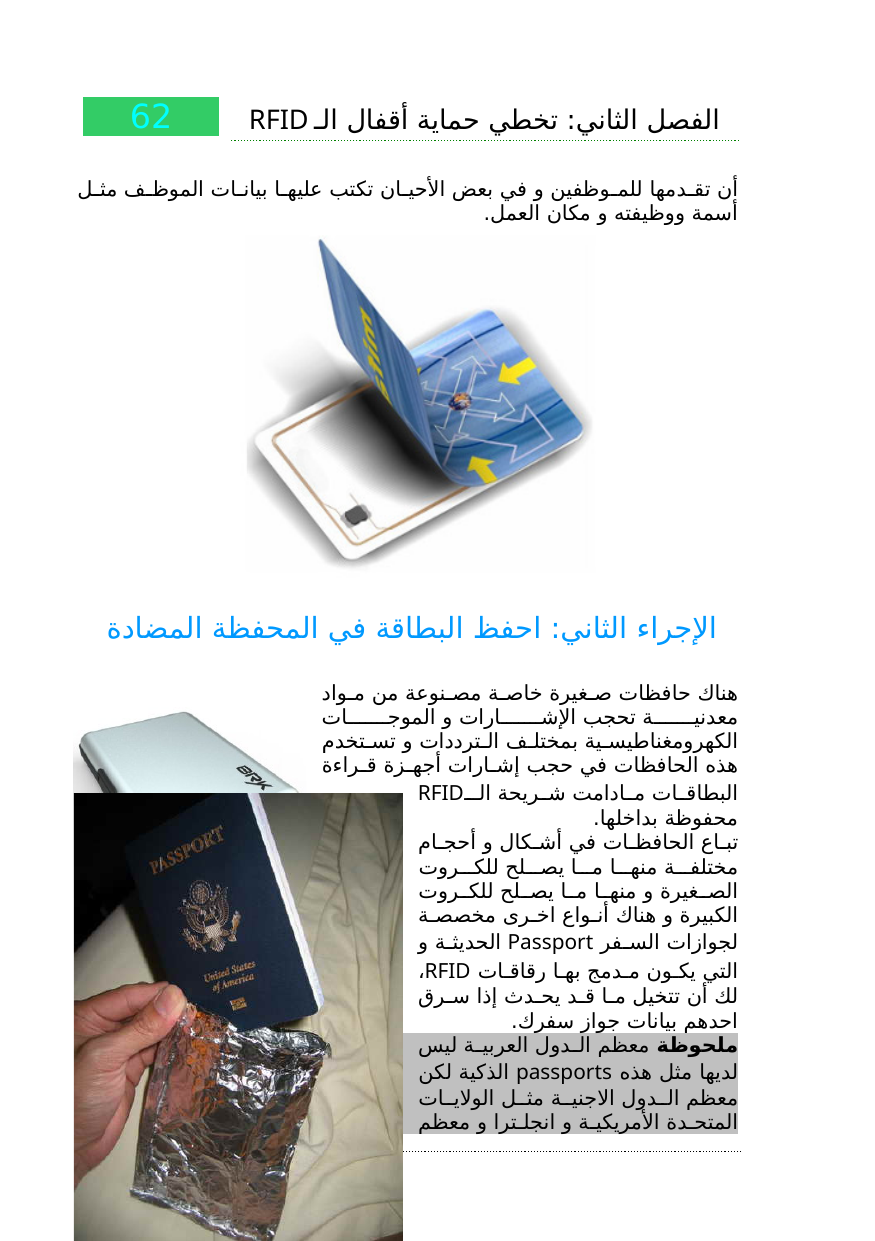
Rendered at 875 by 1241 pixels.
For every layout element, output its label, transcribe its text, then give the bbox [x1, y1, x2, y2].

picture [126, 225, 689, 579]
text تباع الحافظات في أشكال و أحجام مختلفة منها ما يصلح للكروت الصغيرة و منها ما يصلح للكروت الكبيرة و هناك أنواع اخرى مخصصة لجوازات السفر Passport الحديثة و التي يكون مدمج بها رقاقات RFID، لك أن تتخيل ما قد يحدث إذا سرق احدهم بيانات جواز سفرك. [403, 830, 738, 1033]
text هناك حافظات صغيرة خاصة مصنوعة من مواد معدنية تحجب الإشارات و الموجات الكهرومغناطيسية بمختلف الترددات و تستخدم هذه الحافظات في حجب إشارات أجهزة قراءة البطاقات مادامت شريحة الـRFID محفوظة بداخلها. [77, 681, 738, 830]
text إذا كانت البطاقة من النوع الذي يدون علية رقم البطاقة فقم بمسحها أو وضع شريط لاصق عليها يخفي الأرقام، بعض الشركات تقوم بطبع صور أو ملصقات خاصة على البطاقات قبل أن تقدمها للموظفين و في بعض الأحيان تكتب عليها بيانات الموظف مثل أسمة ووظيفته و مكان العمل. [77, 177, 738, 226]
subtitle الإجراء الثاني: احفظ البطاقة في المحفظة المضادة [77, 611, 738, 645]
text ملحوظة معظم الدول العربية ليس لديها مثل هذه passports الذكية لكن معظم الدول الاجنية مثل الولايات المتحدة الأمريكية و انجلترا و معظم بلاد اوربا أصبحت تستخدم جوازات السفر الذكية. [403, 1033, 738, 1134]
picture [73, 685, 403, 1241]
